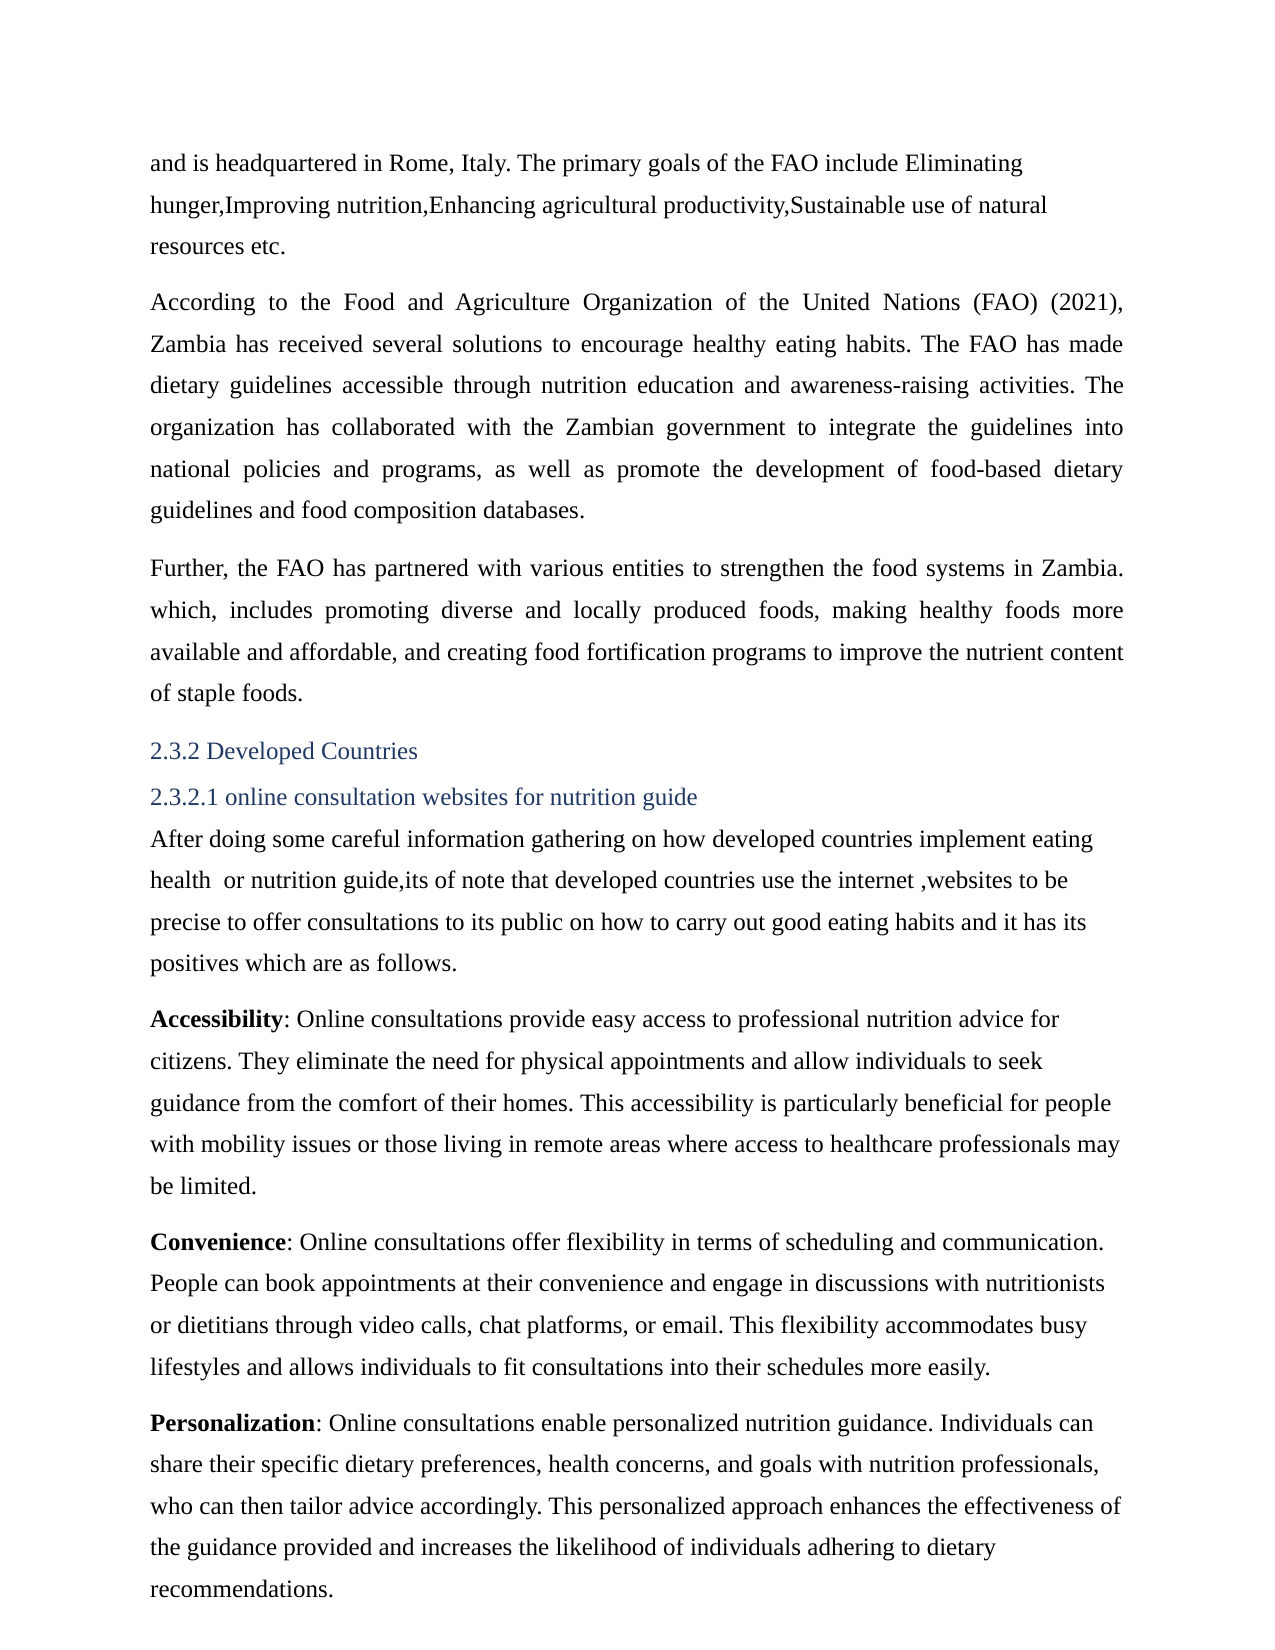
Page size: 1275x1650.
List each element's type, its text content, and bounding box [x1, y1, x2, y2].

subtitle 2.3.2.1 online consultation websites for nutrition guide [150, 783, 1125, 811]
text According to the Food and Agriculture Organization of the United Nations (FAO) (2021), Zambia has received several solutions to encourage healthy eating habits. The FAO has made dietary guidelines accessible through nutrition education and awareness-raising activities. The organization has collaborated with the Zambian government to integrate the guidelines into national policies and programs, as well as promote the development of food-based dietary guidelines and food composition databases. [150, 288, 1125, 524]
text Convenience: Online consultations offer flexibility in terms of scheduling and communication. People can book appointments at their convenience and engage in discussions with nutritionists or dietitians through video calls, chat platforms, or email. This flexibility accommodates busy lifestyles and allows individuals to fit consultations into their schedules more easily. [150, 1228, 1125, 1380]
text and is headquartered in Rome, Italy. The primary goals of the FAO include Eliminating hunger,Improving nutrition,Enhancing agricultural productivity,Sustainable use of natural resources etc. [150, 149, 1125, 260]
text After doing some careful information gathering on how developed countries implement eating health or nutrition guide,its of note that developed countries use the internet ,websites to be precise to offer consultations to its public on how to carry out good eating habits and it has its positives which are as follows. [150, 825, 1125, 977]
text Further, the FAO has partnered with various entities to strengthen the food systems in Zambia. which, includes promoting diverse and locally produced foods, making healthy foods more available and affordable, and creating food fortification programs to improve the nutrient content of staple foods. [150, 554, 1125, 707]
subtitle 2.3.2 Developed Countries [150, 737, 1125, 765]
text Accessibility: Online consultations provide easy access to professional nutrition advice for citizens. They eliminate the need for physical appointments and allow individuals to seek guidance from the comfort of their homes. This accessibility is particularly beneficial for people with mobility issues or those living in remote areas where access to healthcare professionals may be limited. [150, 1006, 1125, 1199]
text Personalization: Online consultations enable personalized nutrition guidance. Individuals can share their specific dietary preferences, health concerns, and goals with nutrition professionals, who can then tailor advice accordingly. This personalized approach enhances the effectiveness of the guidance provided and increases the likelihood of individuals adhering to dietary recommendations. [150, 1409, 1125, 1603]
